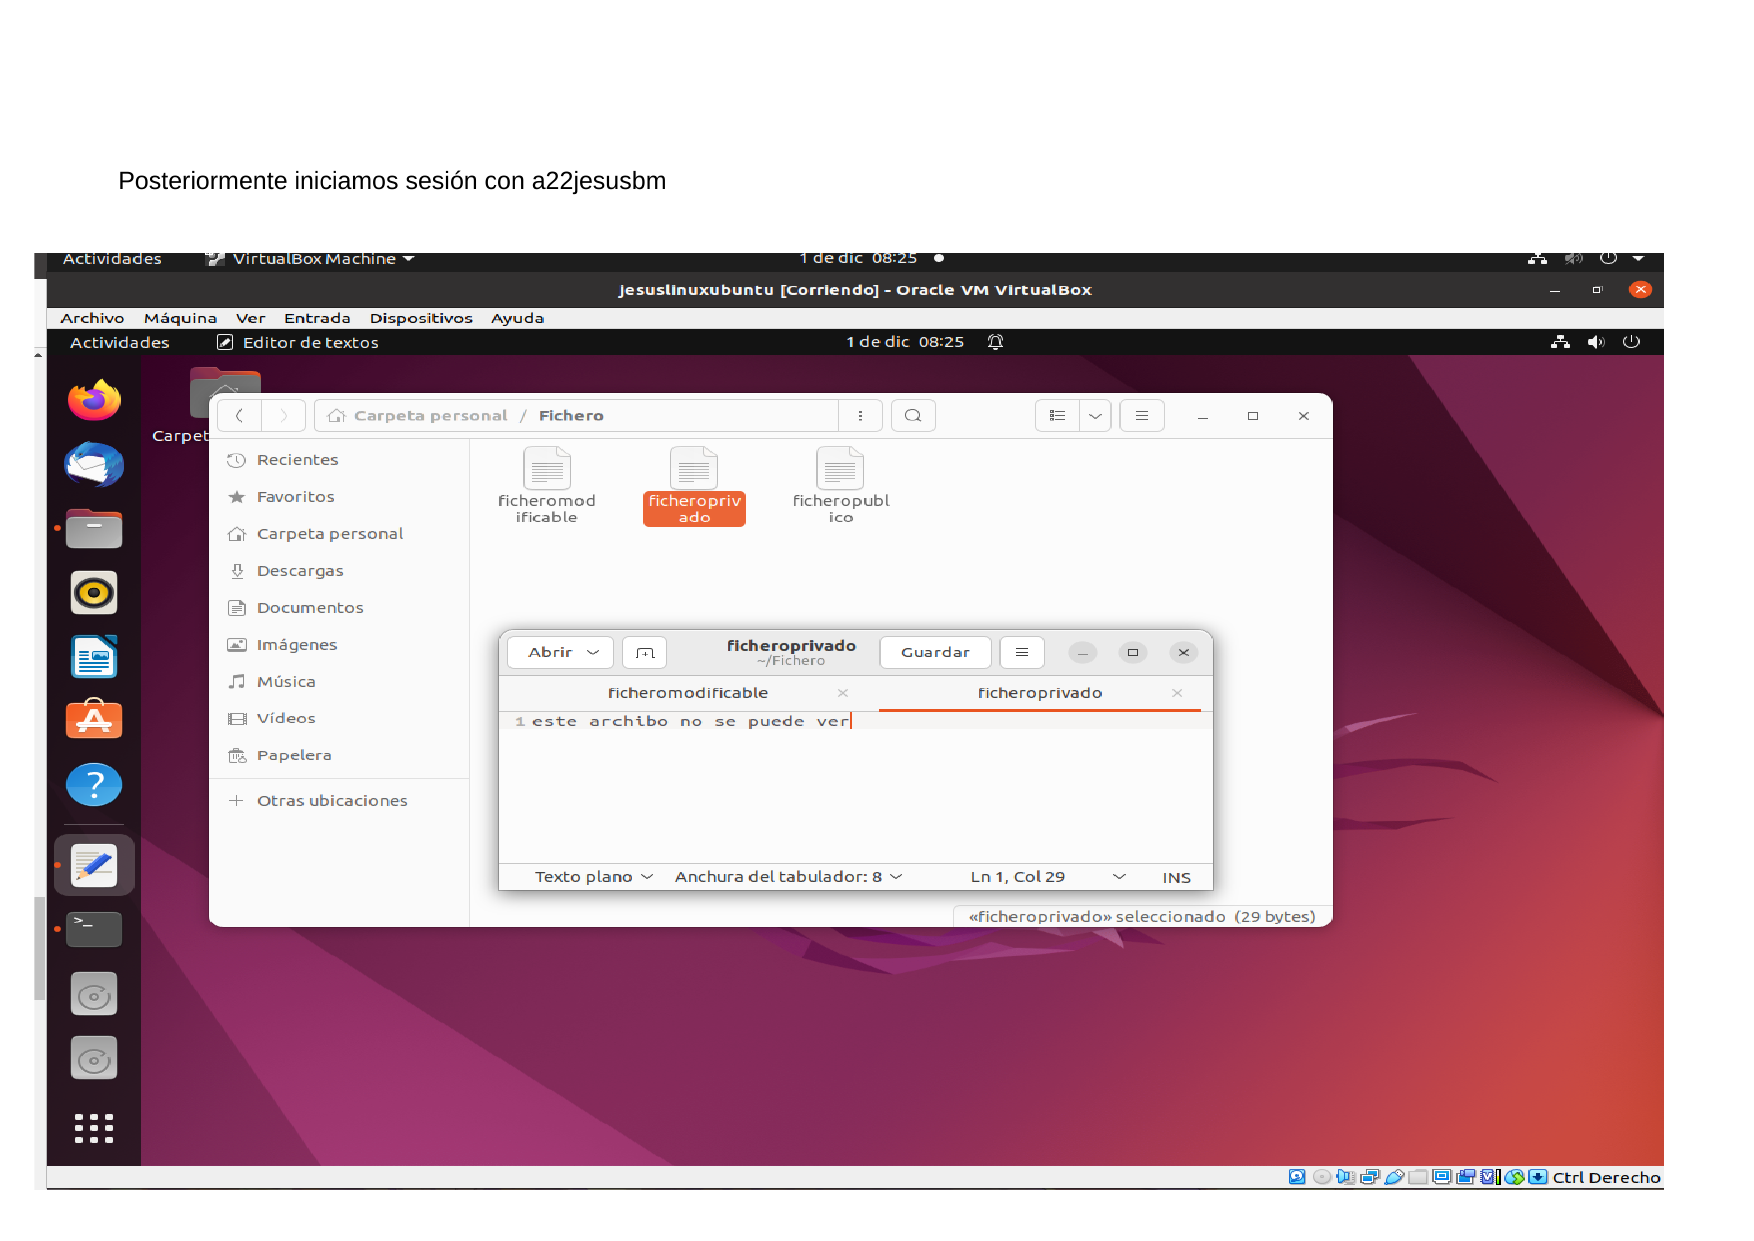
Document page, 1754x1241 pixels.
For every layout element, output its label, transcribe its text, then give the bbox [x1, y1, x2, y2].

picture [34, 253, 1664, 1190]
text Posteriormente iniciamos sesión con a22jesusbm [118, 166, 1636, 195]
